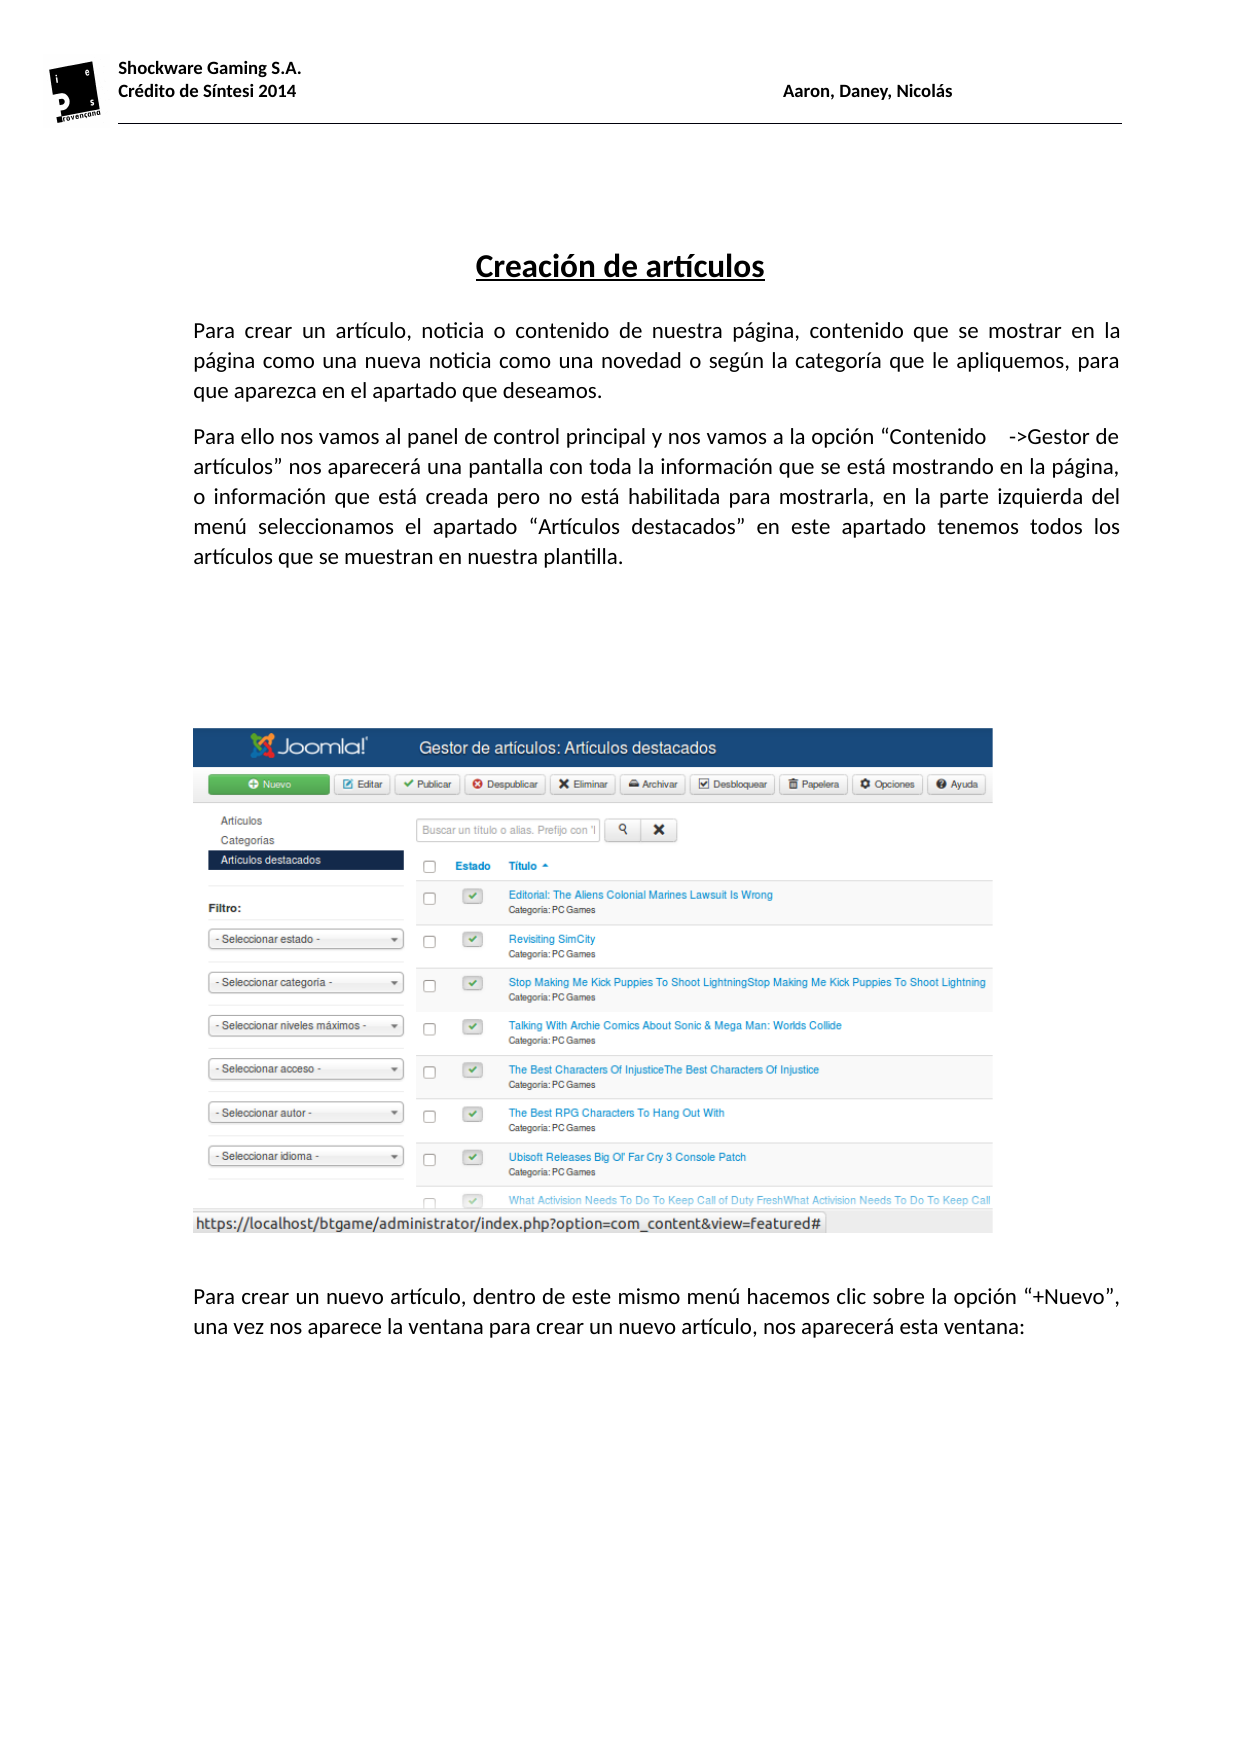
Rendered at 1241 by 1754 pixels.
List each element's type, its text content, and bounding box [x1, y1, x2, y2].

subtitle Creación de artículos [118, 245, 1122, 285]
list Para crear un artículo, noticia o contenido de nuestra página, contenido que se mostrar en la página como una nueva noticia como una novedad o según la categoría que le apliquemos, para que aparezca en el apartado que deseamos. [193, 316, 1122, 404]
list Para ello nos vamos al panel de control principal y nos vamos a la opción “Contenido ->Gestor de artículos” nos aparecerá una pantalla con toda la información que se está mostrando en la página, o información que está creada pero no está habilitada para mostrarla, en la parte izquierda del menú seleccionamos el apartado “Artículos destacados” en este apartado tenemos todos los artículos que se muestran en nuestra plantilla. [193, 422, 1122, 570]
list Para crear un nuevo artículo, dentro de este mismo menú hacemos clic sobre la opción “+Nuevo”, una vez nos aparece la ventana para crear un nuevo artículo, nos aparecerá esta ventana: [193, 1282, 1122, 1340]
